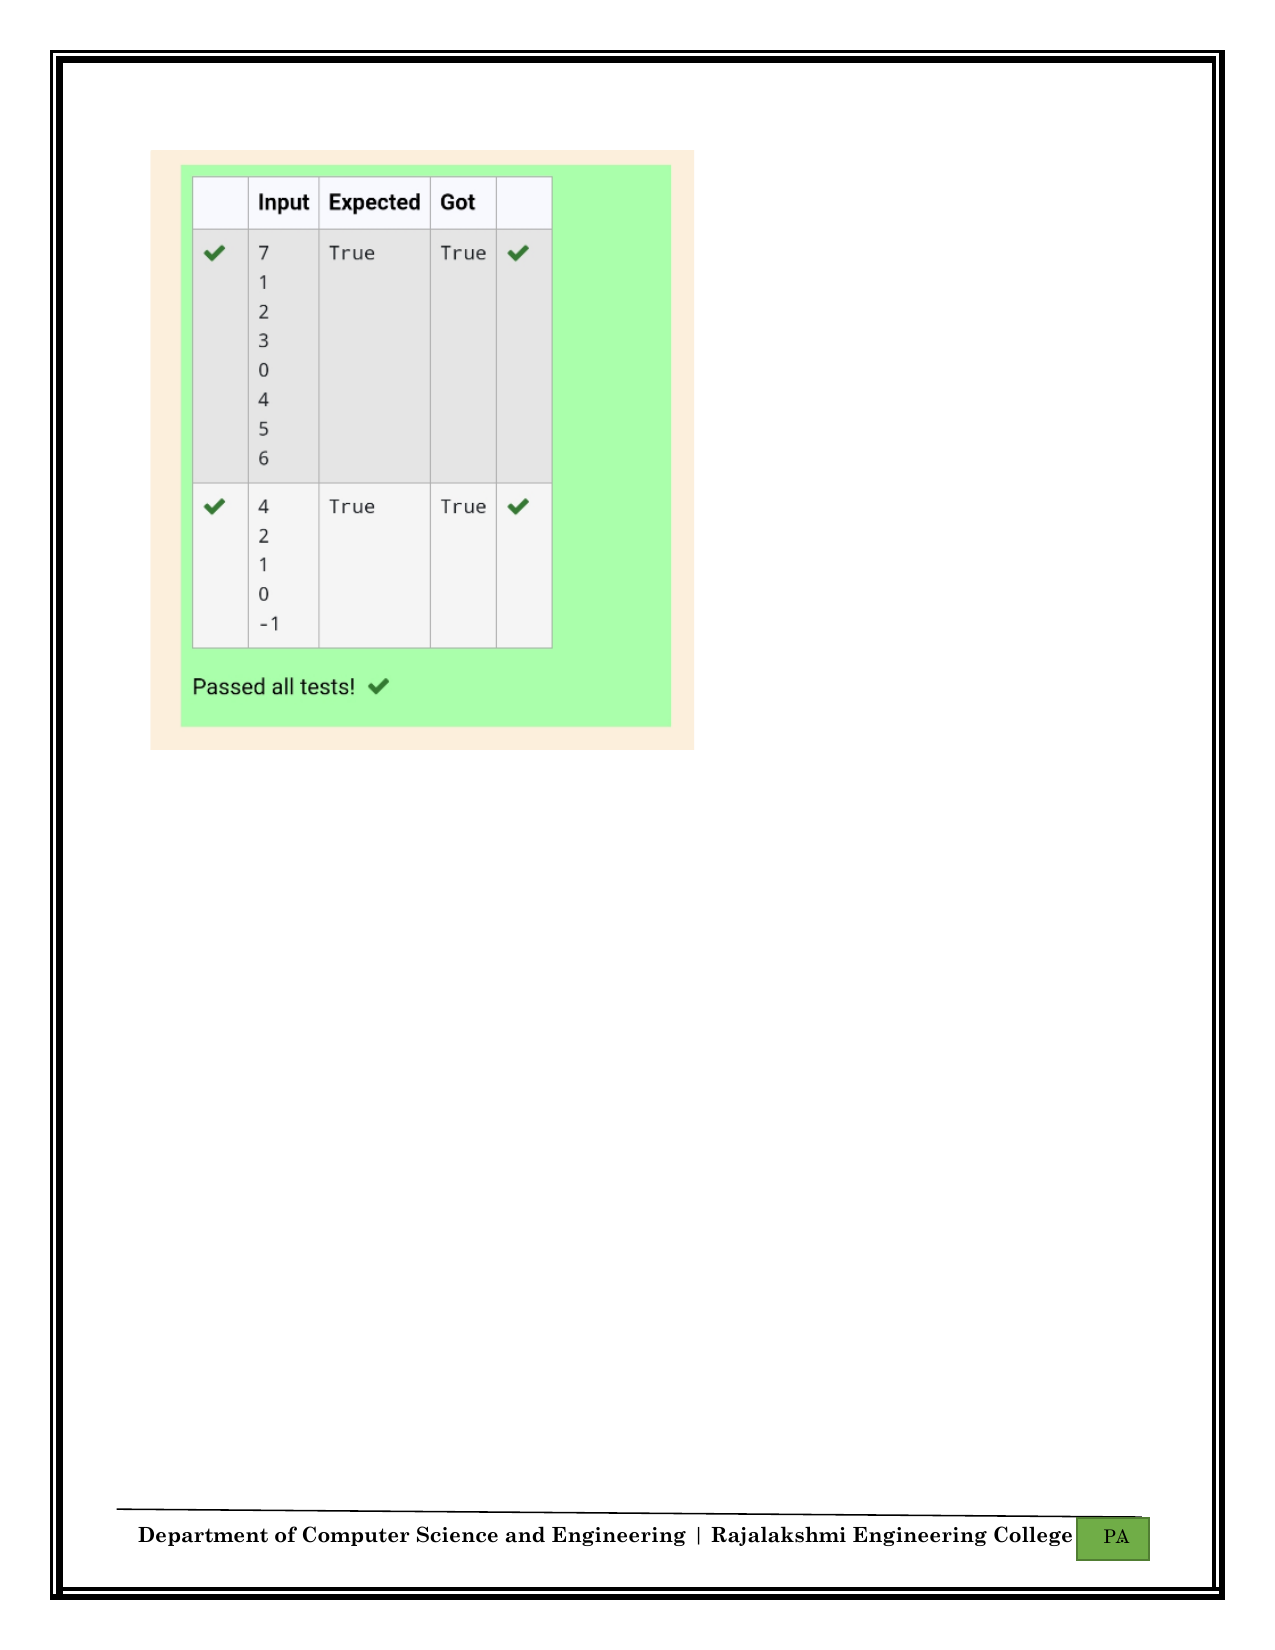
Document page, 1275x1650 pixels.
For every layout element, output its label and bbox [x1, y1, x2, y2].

picture [150, 150, 695, 750]
